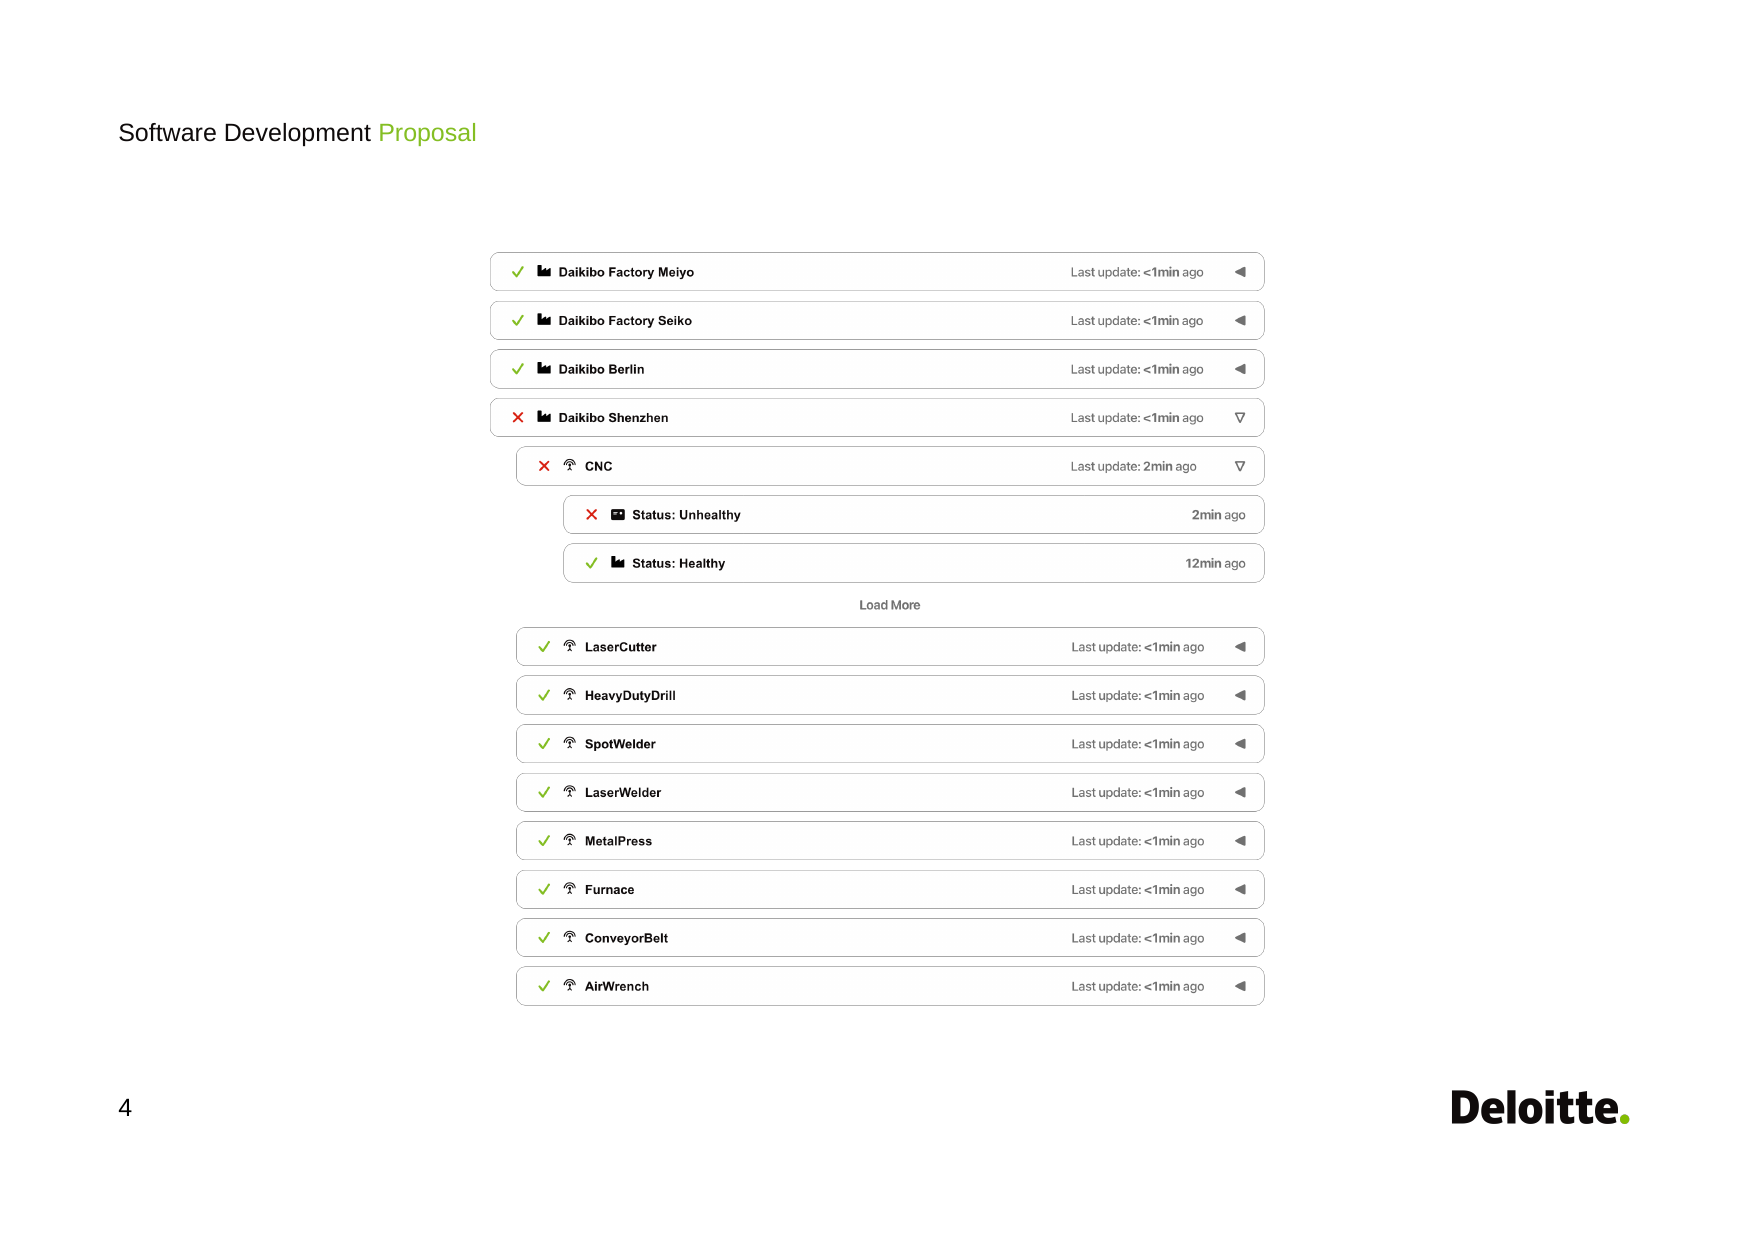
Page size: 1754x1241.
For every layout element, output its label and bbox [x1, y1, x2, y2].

picture [237, 176, 1517, 1081]
picture [1448, 1084, 1633, 1130]
